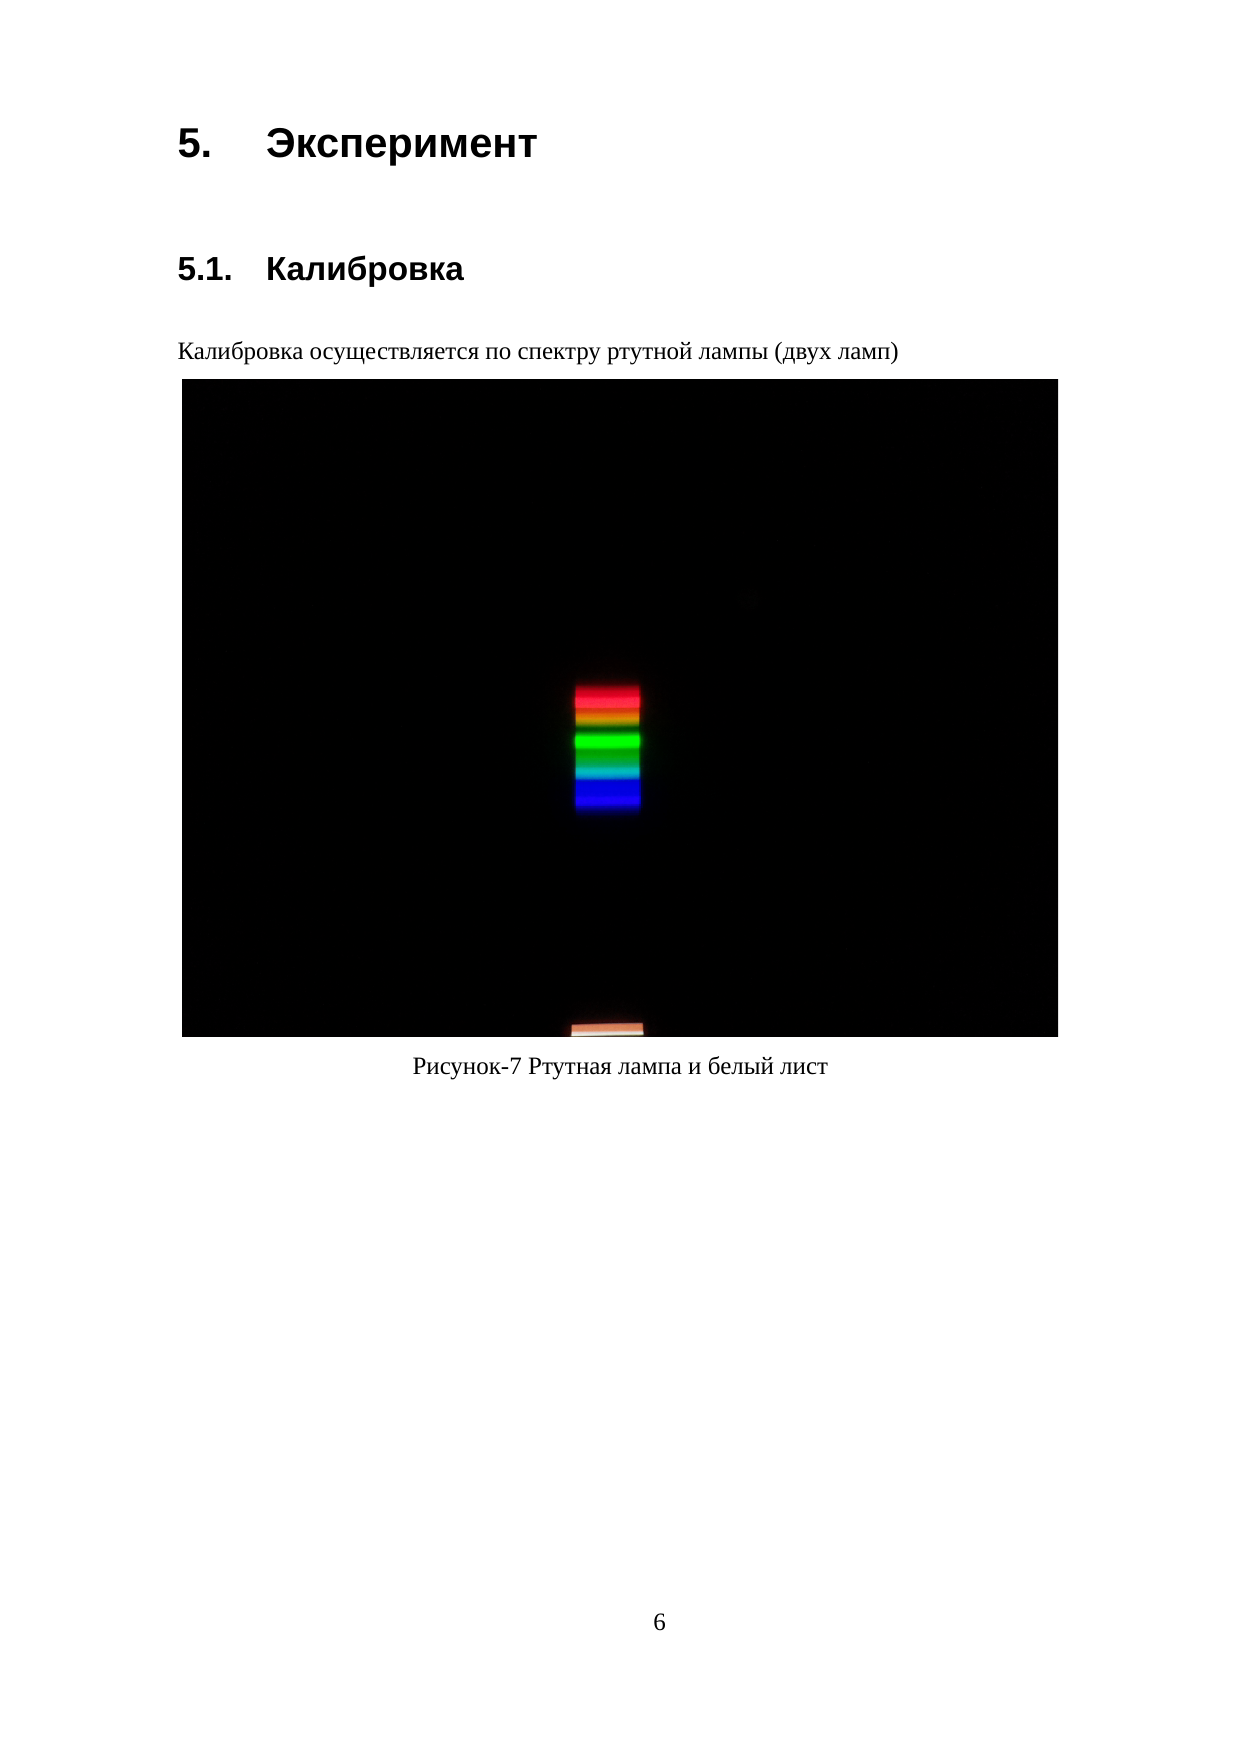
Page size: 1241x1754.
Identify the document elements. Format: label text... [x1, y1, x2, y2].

picture [182, 379, 1059, 1037]
text Рисунок-7 Ртутная лампа и белый лист [118, 1051, 1122, 1079]
subtitle Калибровка [118, 249, 1122, 287]
subtitle Эксперимент [118, 118, 1122, 166]
text Калибровка осуществляется по спектру ртутной лампы (двух ламп) [118, 336, 1122, 365]
